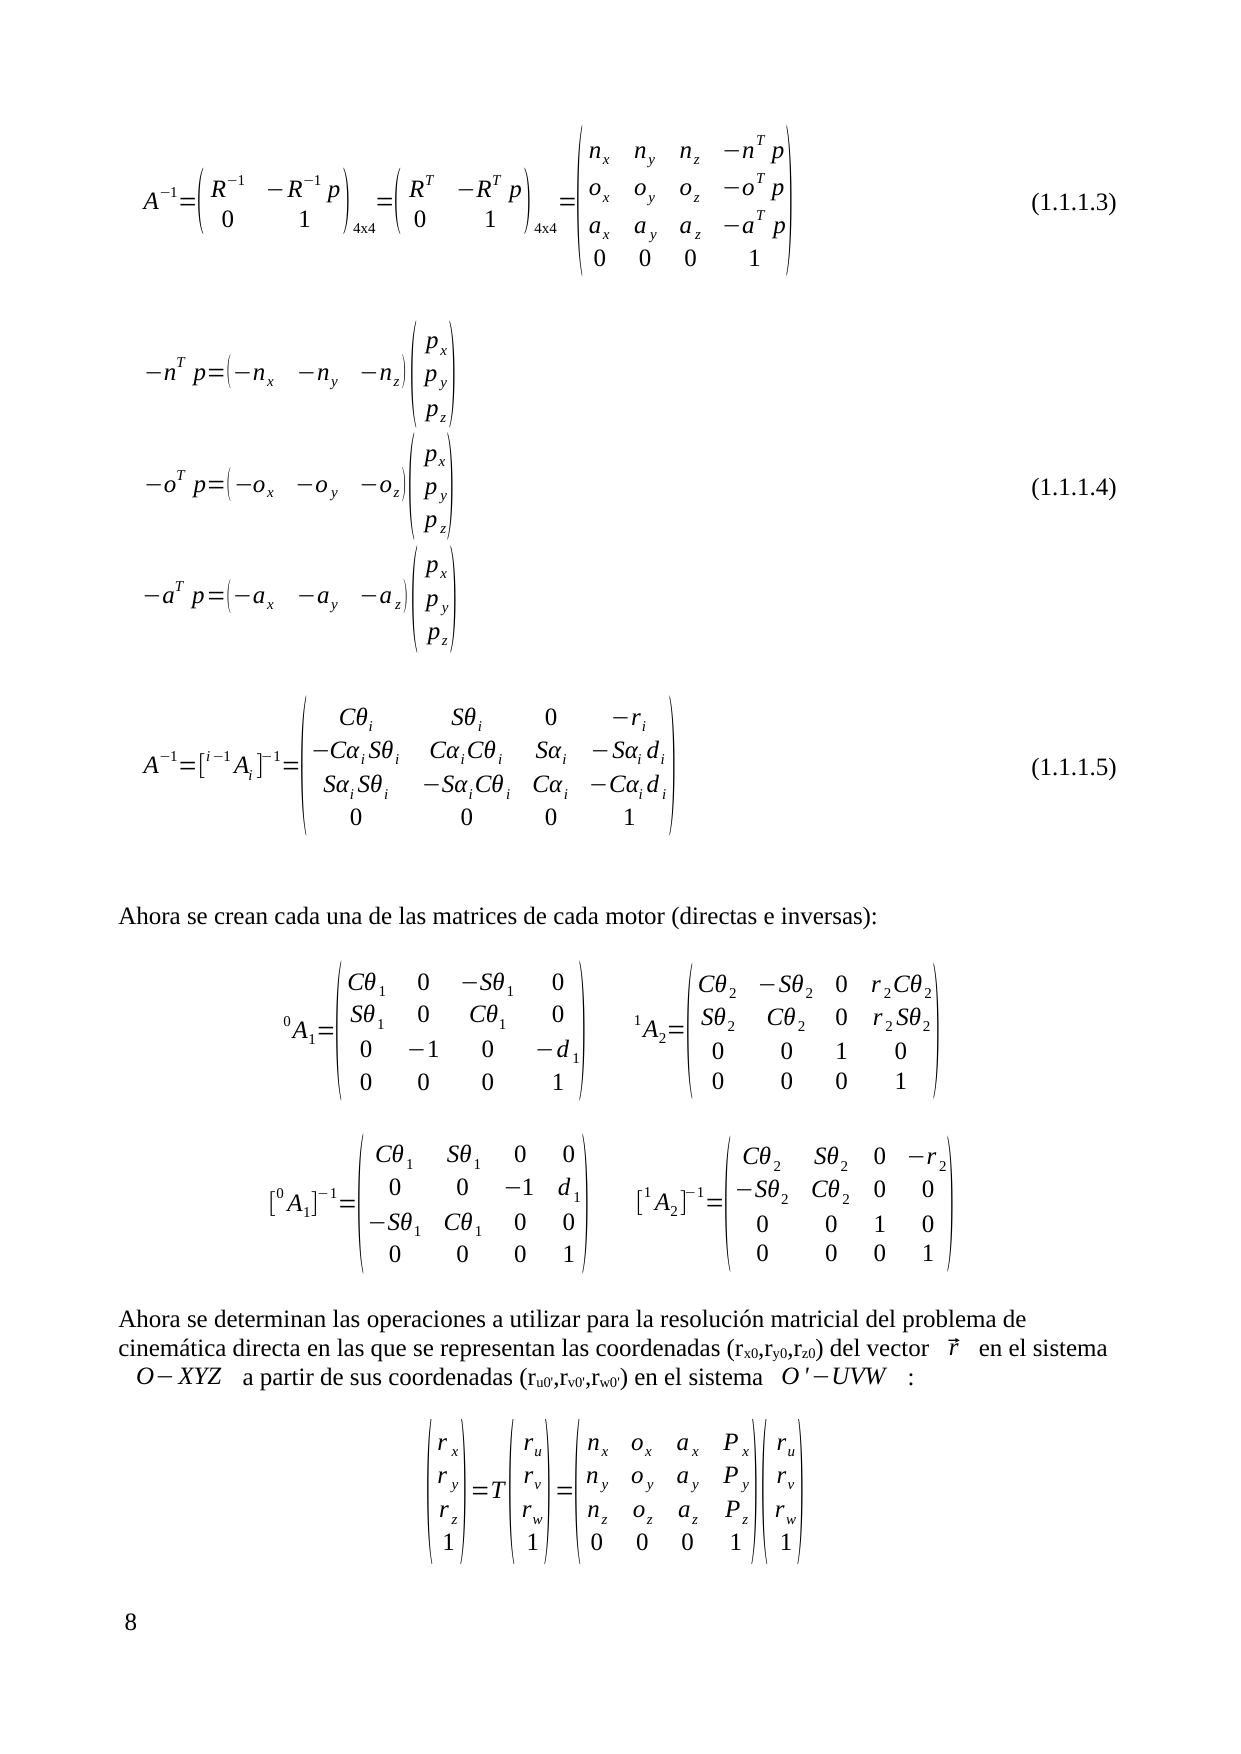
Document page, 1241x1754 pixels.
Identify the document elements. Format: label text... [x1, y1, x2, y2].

table_header (1.1.1.5) [1010, 689, 1122, 844]
text Ahora se determinan las operaciones a utilizar para la resolución matricial del problema de cinemática directa en las que se representan las coordenadas (rx0,ry0,rz0) del vectoren el sistemaa partir de sus coordenadas (ru0',rv0',rw0') en el sistema: [118, 1304, 1122, 1391]
text Ahora se crean cada una de las matrices de cada motor (directas e inversas): [118, 901, 1122, 930]
table_header [118, 118, 1010, 285]
table_header [118, 689, 1010, 844]
table_header (1.1.1.3) [1010, 118, 1122, 285]
table_header [118, 314, 1010, 660]
table_header (1.1.1.4) [1010, 314, 1122, 660]
